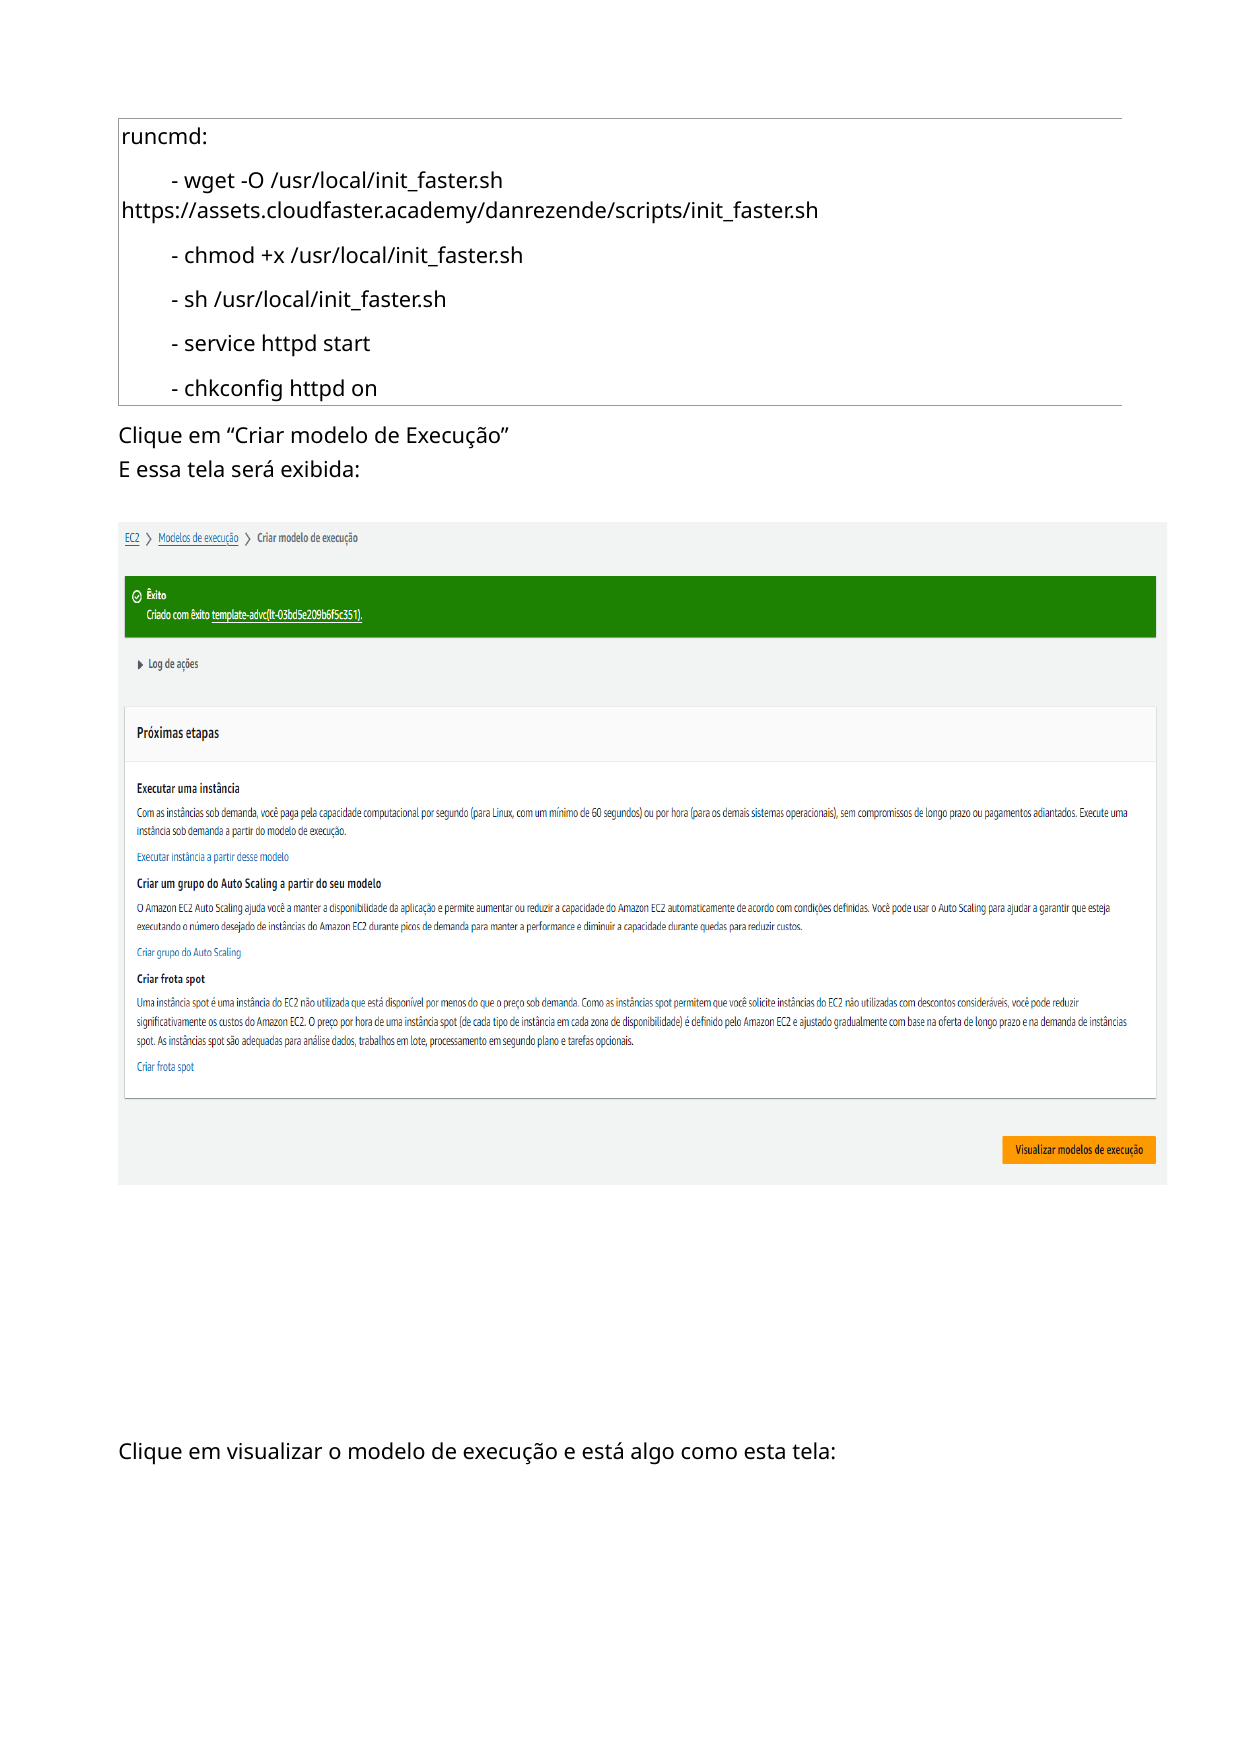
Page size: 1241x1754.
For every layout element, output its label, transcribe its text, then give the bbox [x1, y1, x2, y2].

text Clique em visualizar o modelo de execução e está algo como esta tela: [118, 1436, 1122, 1466]
text - service httpd start [119, 325, 1122, 358]
picture [118, 522, 1168, 1185]
text - sh /usr/local/init_faster.sh [119, 281, 1122, 314]
text - chkconfig httpd on [119, 370, 1122, 405]
text runcmd: [119, 119, 1122, 151]
text - chmod +x /usr/local/init_faster.sh [119, 237, 1122, 269]
text - wget -O /usr/local/init_faster.sh https://assets.cloudfaster.academy/danrezende/scripts/init_faster.sh [119, 162, 1122, 225]
text Clique em “Criar modelo de Execução” [118, 420, 1122, 450]
text E essa tela será exibida: [118, 454, 1122, 484]
